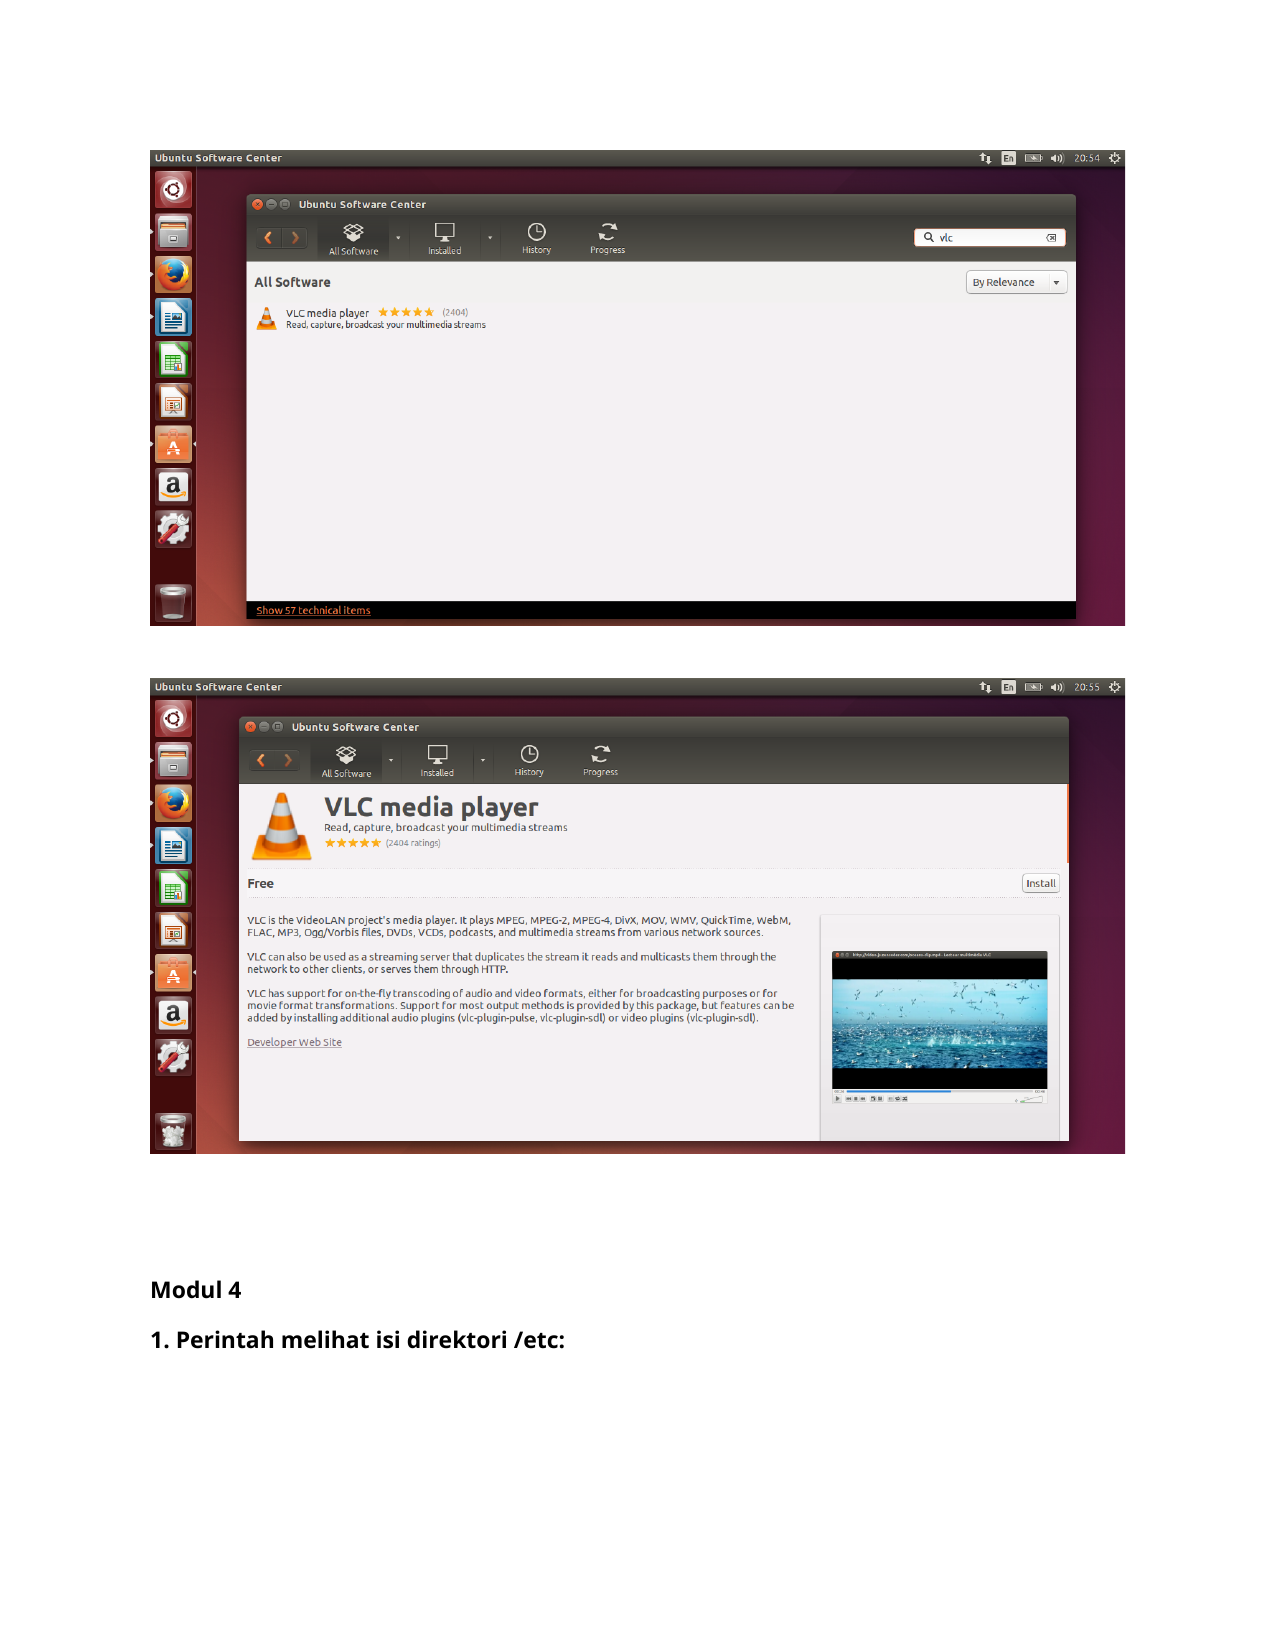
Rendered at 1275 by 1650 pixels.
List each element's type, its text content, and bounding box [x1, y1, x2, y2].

text 1. Perintah melihat isi direktori /etc: [150, 1324, 1125, 1355]
text Modul 4 [150, 1273, 1125, 1305]
picture [150, 150, 1125, 626]
picture [150, 678, 1125, 1154]
